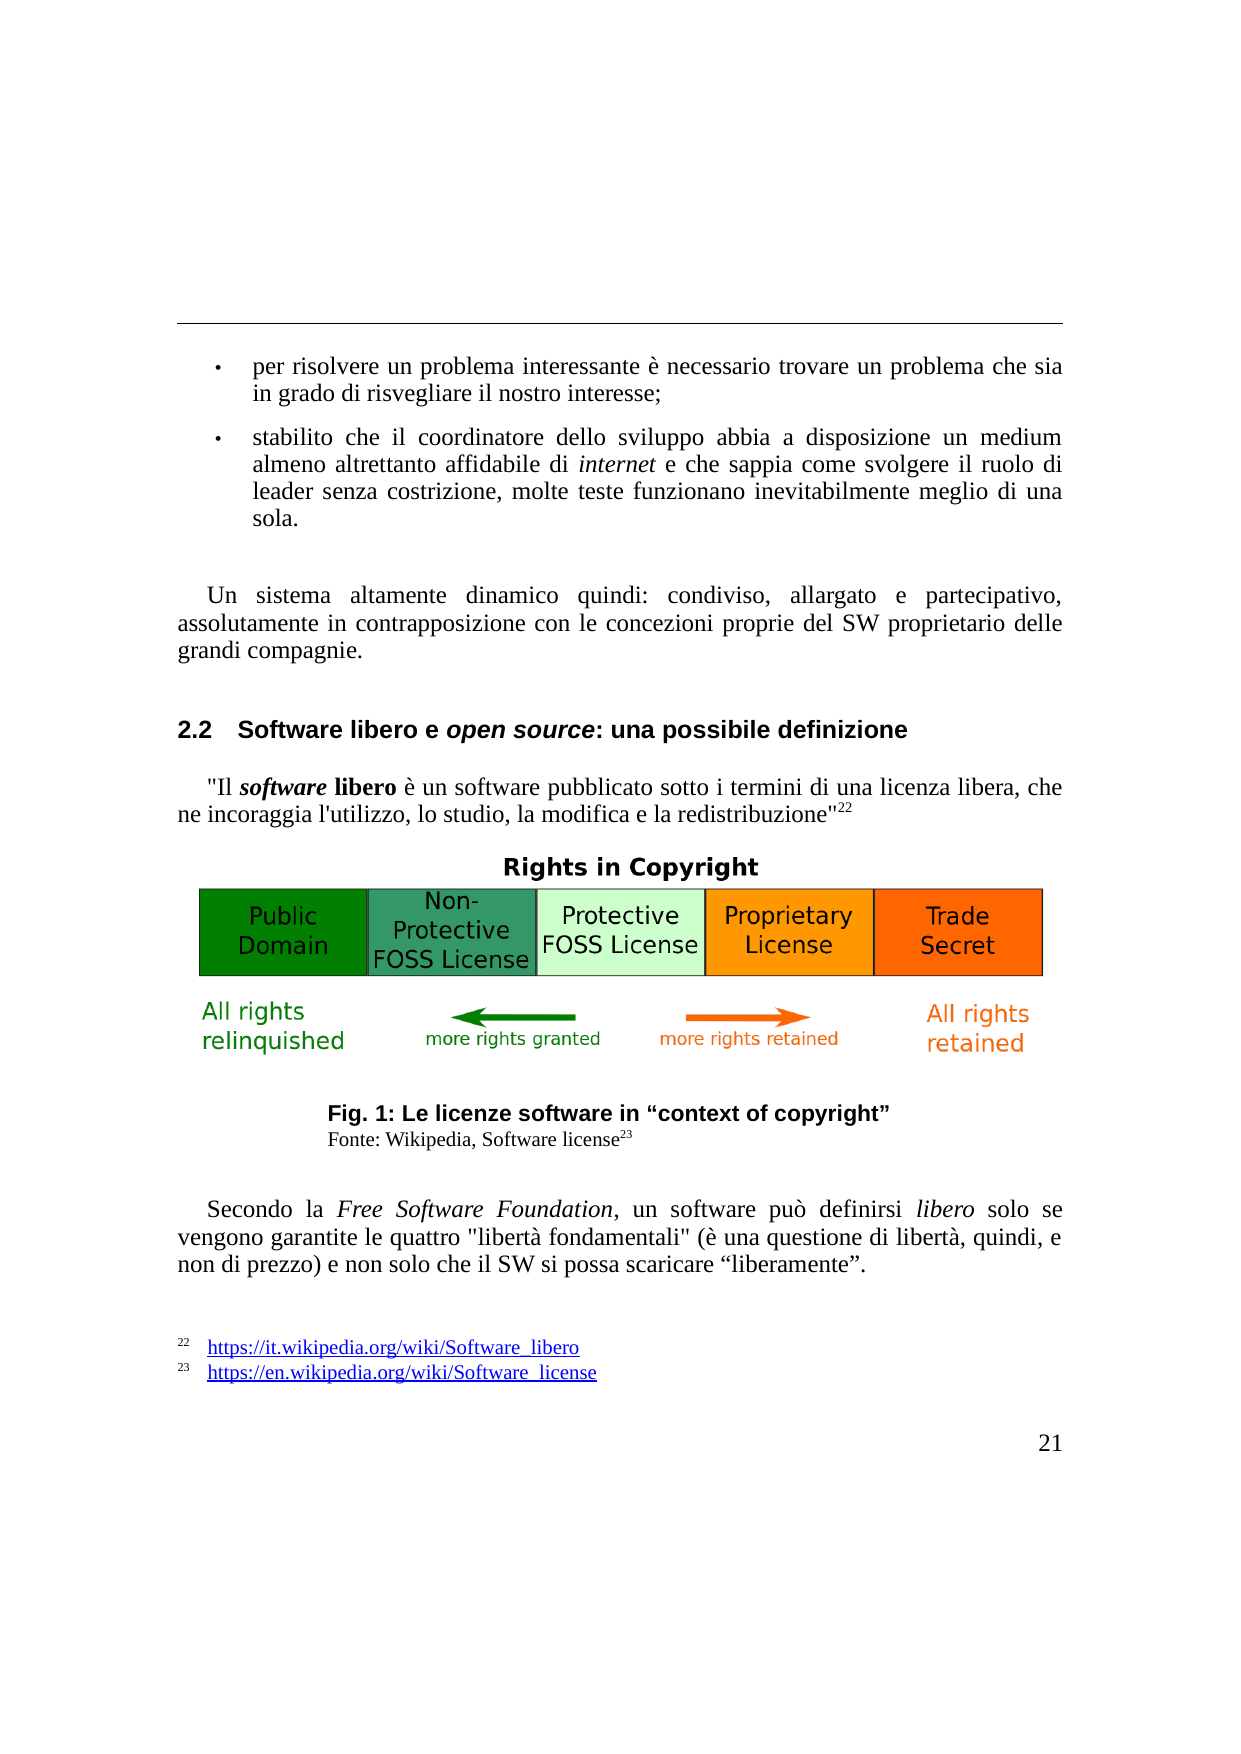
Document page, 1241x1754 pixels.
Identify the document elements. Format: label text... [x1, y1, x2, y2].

text Un sistema altamente dinamico quindi: condiviso, allargato e partecipativo, assolutamente in contrapposizione con le concezioni proprie del SW proprietario delle grandi compagnie. [177, 582, 1063, 663]
text https://it.wikipedia.org/wiki/Software_libero [177, 1336, 1063, 1359]
list per risolvere un problema interessante è necessario trovare un problema che sia in grado di risvegliare il nostro interesse; [215, 353, 1063, 407]
text https://en.wikipedia.org/wiki/Software_license [177, 1361, 1063, 1384]
text Secondo la Free Software Foundation, un software può definirsi libero solo se vengono garantite le quattro "libertà fondamentali" (è una questione di libertà, quindi, e non di prezzo) e non solo che il SW si possa scaricare “liberamente”. [177, 1196, 1063, 1277]
picture [195, 854, 1046, 1057]
text "Il software libero è un software pubblicato sotto i termini di una licenza libera, che ne incoraggia l'utilizzo, lo studio, la modifica e la redistribuzione" [177, 773, 1063, 854]
text Fonte: Wikipedia, Software license [327, 1128, 1063, 1151]
text Fig. 1: Le licenze software in “context of copyright” [327, 1101, 1063, 1126]
subtitle Software libero e open source: una possibile definizione [177, 716, 1063, 744]
list stabilito che il coordinatore dello sviluppo abbia a disposizione un medium almeno altrettanto affidabile di internet e che sappia come svolgere il ruolo di leader senza costrizione, molte teste funzionano inevitabilmente meglio di una sola. [215, 423, 1063, 532]
